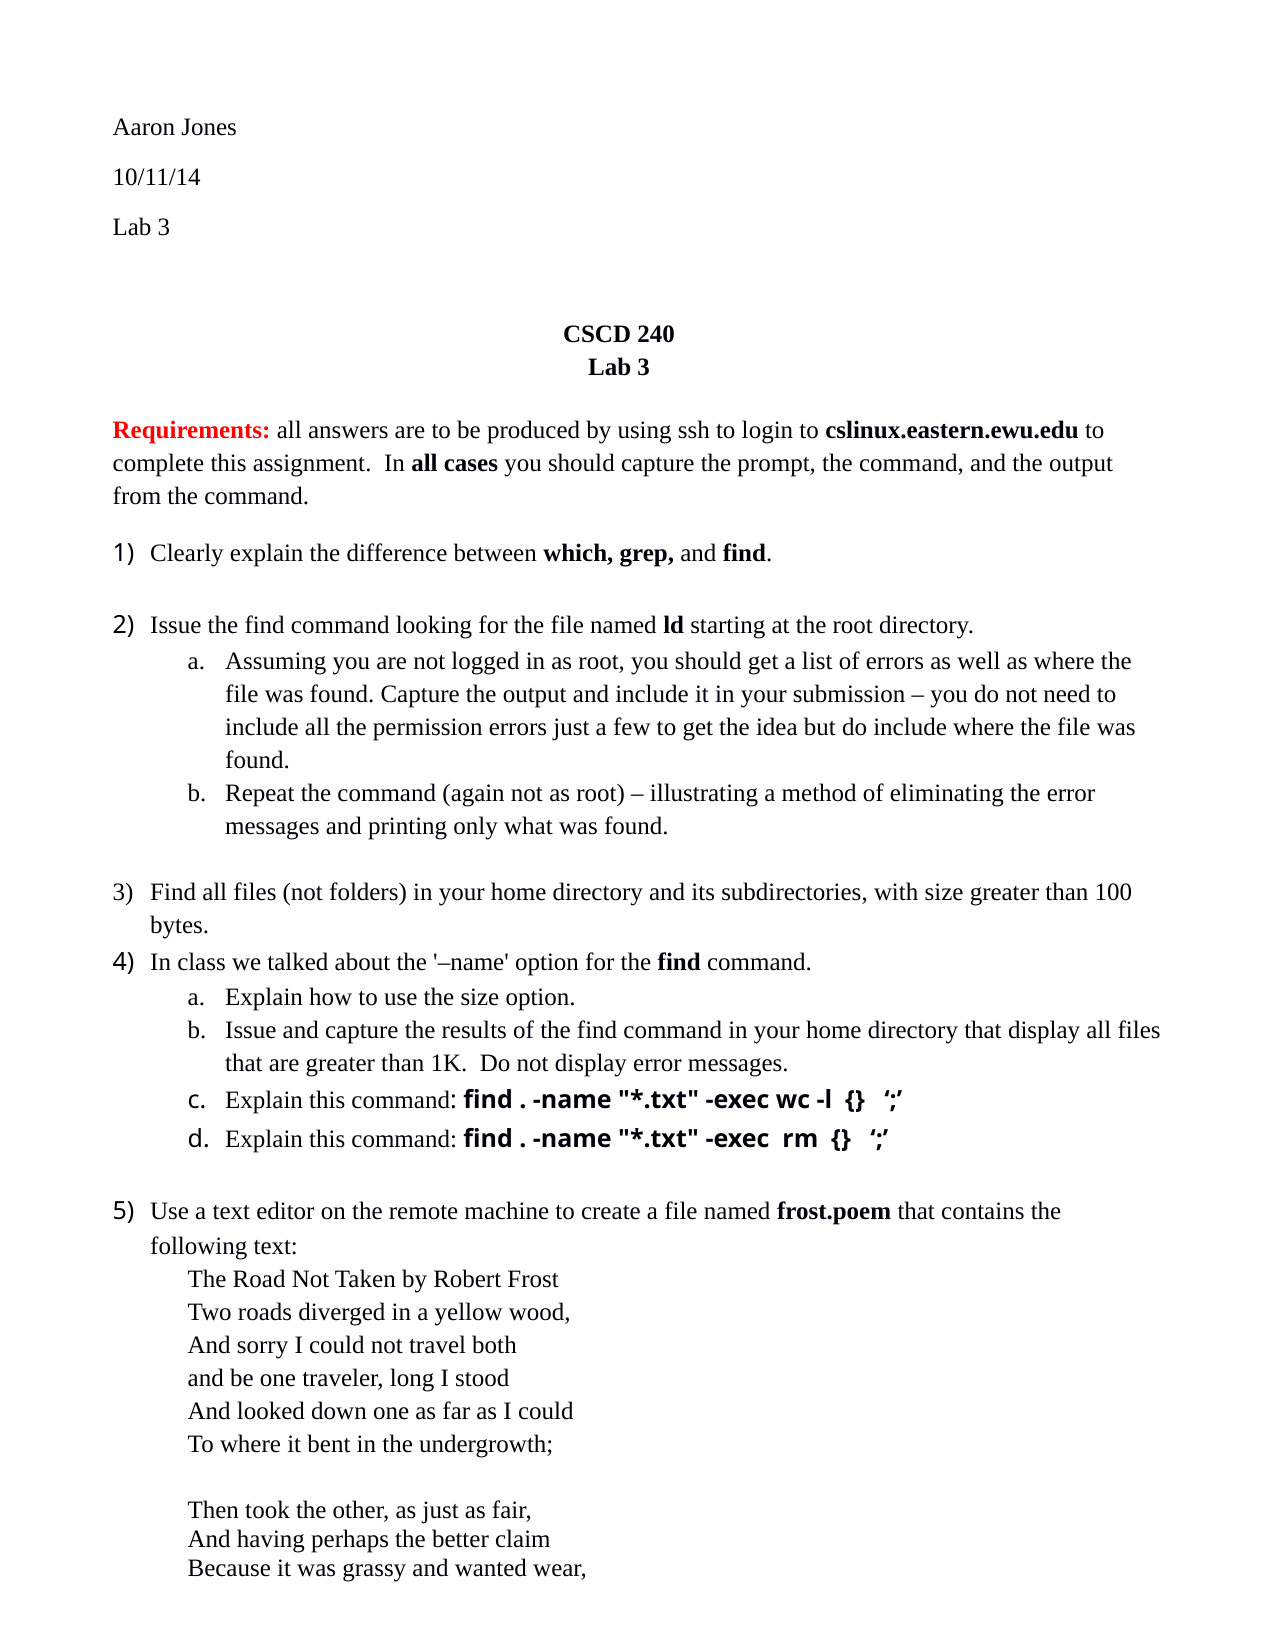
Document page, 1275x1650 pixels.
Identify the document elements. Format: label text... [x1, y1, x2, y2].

text And looked down one as far as I could [187, 1396, 1162, 1425]
list Explain how to use the size option. [187, 982, 1162, 1011]
text To where it bent in the undergrowth; [187, 1429, 1162, 1458]
text CSCD 240 [75, 319, 1162, 348]
list Use a text editor on the remote machine to create a file named frost.poem that contains the following text: [112, 1193, 1162, 1260]
list Repeat the command (again not as root) – illustrating a method of eliminating the error messages and printing only what was found. [187, 778, 1162, 840]
list Explain this command: find . -name "*.txt" -exec rm {} ‘;’ [187, 1121, 1162, 1154]
text The Road Not Taken by Robert Frost [187, 1264, 1162, 1293]
list Assuming you are not logged in as root, you should get a list of errors as well as where the file was found. Capture the output and include it in your submission – you do not need to include all the permission errors just a few to get the idea but do include where the file was found. [187, 646, 1162, 774]
text And having perhaps the better claim [187, 1524, 1162, 1553]
text and be one traveler, long I stood [187, 1363, 1162, 1392]
list Issue the find command looking for the file named ld starting at the root directory. [112, 607, 1162, 641]
list In class we talked about the '–name' option for the find command. [112, 943, 1162, 977]
text Because it was grassy and wanted wear, [187, 1553, 1162, 1581]
text Requirements: all answers are to be produced by using ssh to login to cslinux.eastern.ewu.edu to complete this assignment. In all cases you should capture the prompt, the command, and the output from the command. [112, 415, 1162, 509]
list Explain this command: find . -name "*.txt" -exec wc -l {} ‘;’ [187, 1081, 1162, 1115]
text Lab 3 [75, 352, 1162, 381]
list Clearly explain the difference between which, grep, and find. [112, 534, 1162, 569]
text Then took the other, as just as fair, [187, 1495, 1162, 1524]
list Find all files (not folders) in your home directory and its subdirectories, with size greater than 100 bytes. [112, 877, 1162, 939]
text And sorry I could not travel both [187, 1330, 1162, 1359]
list Issue and capture the results of the find command in your home directory that display all files that are greater than 1K. Do not display error messages. [187, 1015, 1162, 1077]
text Two roads diverged in a yellow wood, [187, 1297, 1162, 1326]
